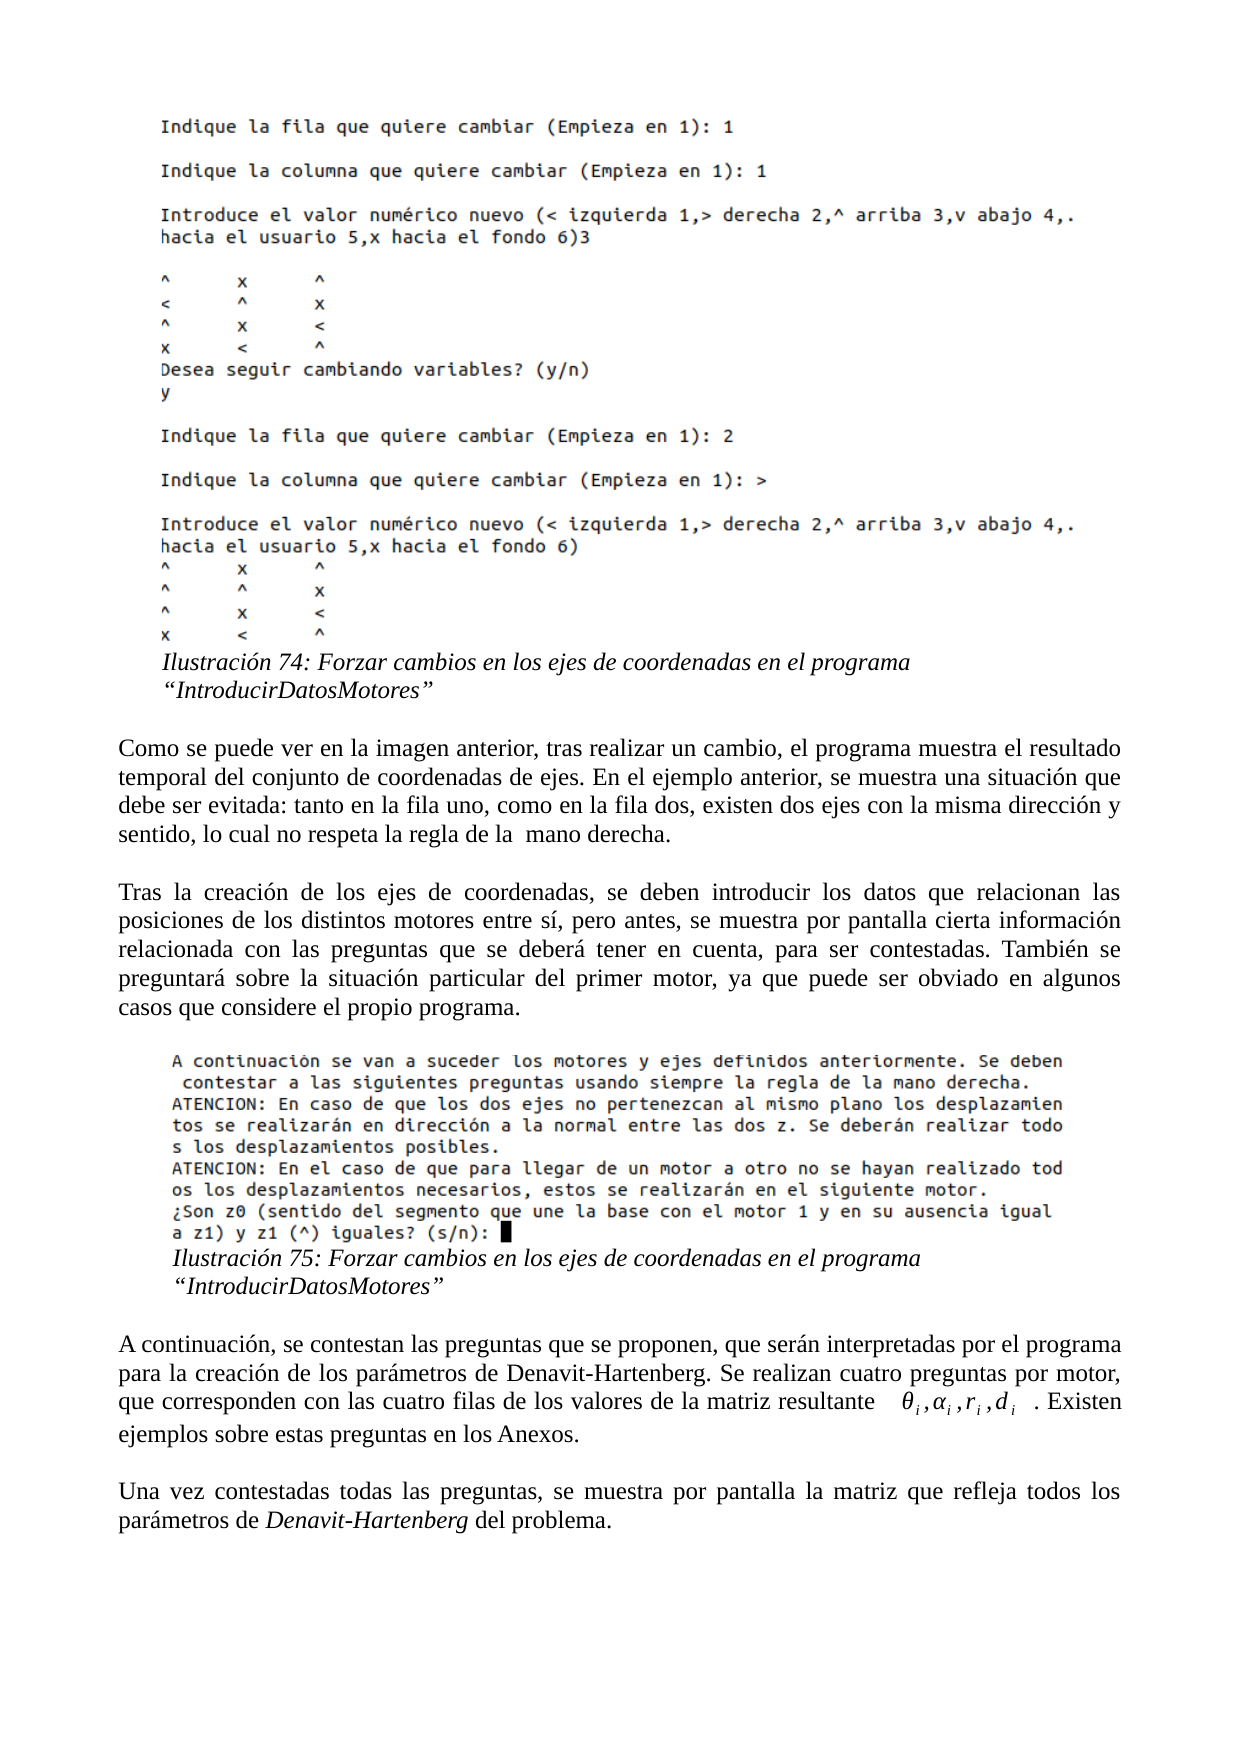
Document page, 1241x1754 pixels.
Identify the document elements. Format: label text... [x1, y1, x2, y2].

text Tras la creación de los ejes de coordenadas, se deben introducir los datos que relacionan las posiciones de los distintos motores entre sí, pero antes, se muestra por pantalla cierta información relacionada con las preguntas que se deberá tener en cuenta, para ser contestadas. También se preguntará sobre la situación particular del primer motor, ya que puede ser obviado en algunos casos que considere el propio programa. [118, 877, 1122, 1021]
text Ilustración 74: Forzar cambios en los ejes de coordenadas en el programa “IntroducirDatosMotores” [162, 647, 1078, 704]
text A continuación, se contestan las preguntas que se proponen, que serán interpretadas por el programa para la creación de los parámetros de Denavit-Hartenberg. Se realizan cuatro preguntas por motor, que corresponden con las cuatro filas de los valores de la matriz resultante . Existen ejemplos sobre estas preguntas en los Anexos. [118, 1329, 1122, 1448]
text Ilustración 75: Forzar cambios en los ejes de coordenadas en el programa “IntroducirDatosMotores” [172, 1243, 1068, 1300]
text Como se puede ver en la imagen anterior, tras realizar un cambio, el programa muestra el resultado temporal del conjunto de coordenadas de ejes. En el ejemplo anterior, se muestra una situación que debe ser evitada: tanto en la fila uno, como en la fila dos, existen dos ejes con la misma dirección y sentido, lo cual no respeta la regla de la mano derecha. [118, 733, 1122, 848]
text Una vez contestadas todas las preguntas, se muestra por pantalla la matriz que refleja todos los parámetros de Denavit-Hartenberg del problema. [118, 1476, 1122, 1534]
